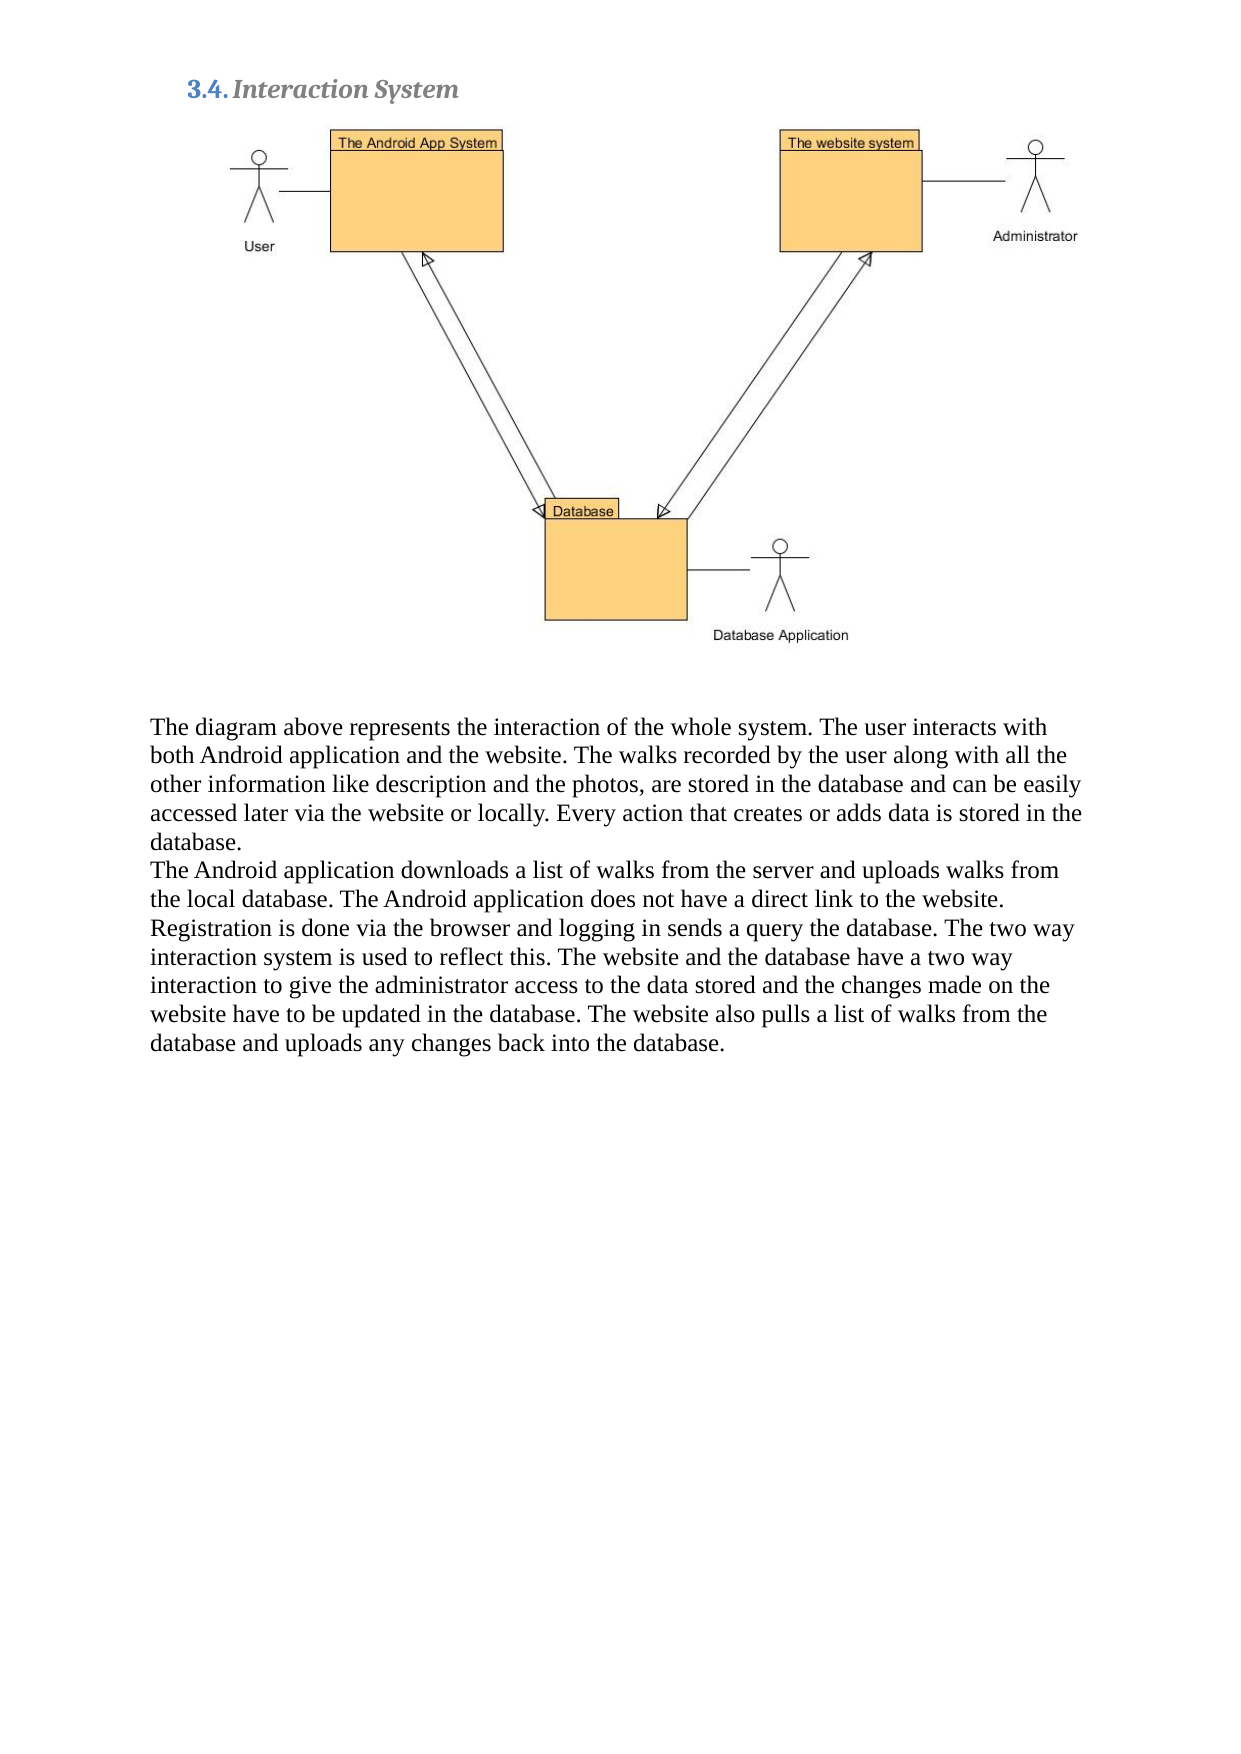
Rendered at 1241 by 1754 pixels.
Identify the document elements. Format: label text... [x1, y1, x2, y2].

text The Android application downloads a list of walks from the server and uploads walks from the local database. The Android application does not have a direct link to the website. Registration is done via the browser and logging in sends a query the database. The two way interaction system is used to reflect this. The website and the database have a two way interaction to give the administrator access to the data stored and the changes made on the website have to be updated in the database. The website also pulls a list of walks from the database and uploads any changes back into the database. [150, 856, 1090, 1057]
subtitle Interaction System [187, 74, 1090, 105]
text The diagram above represents the interaction of the whole system. The user interacts with both Android application and the website. The walks recorded by the user along with all the other information like description and the photos, are stored in the database and can be easily accessed later via the website or locally. Every action that creates or adds data is stored in the database. [150, 712, 1090, 856]
